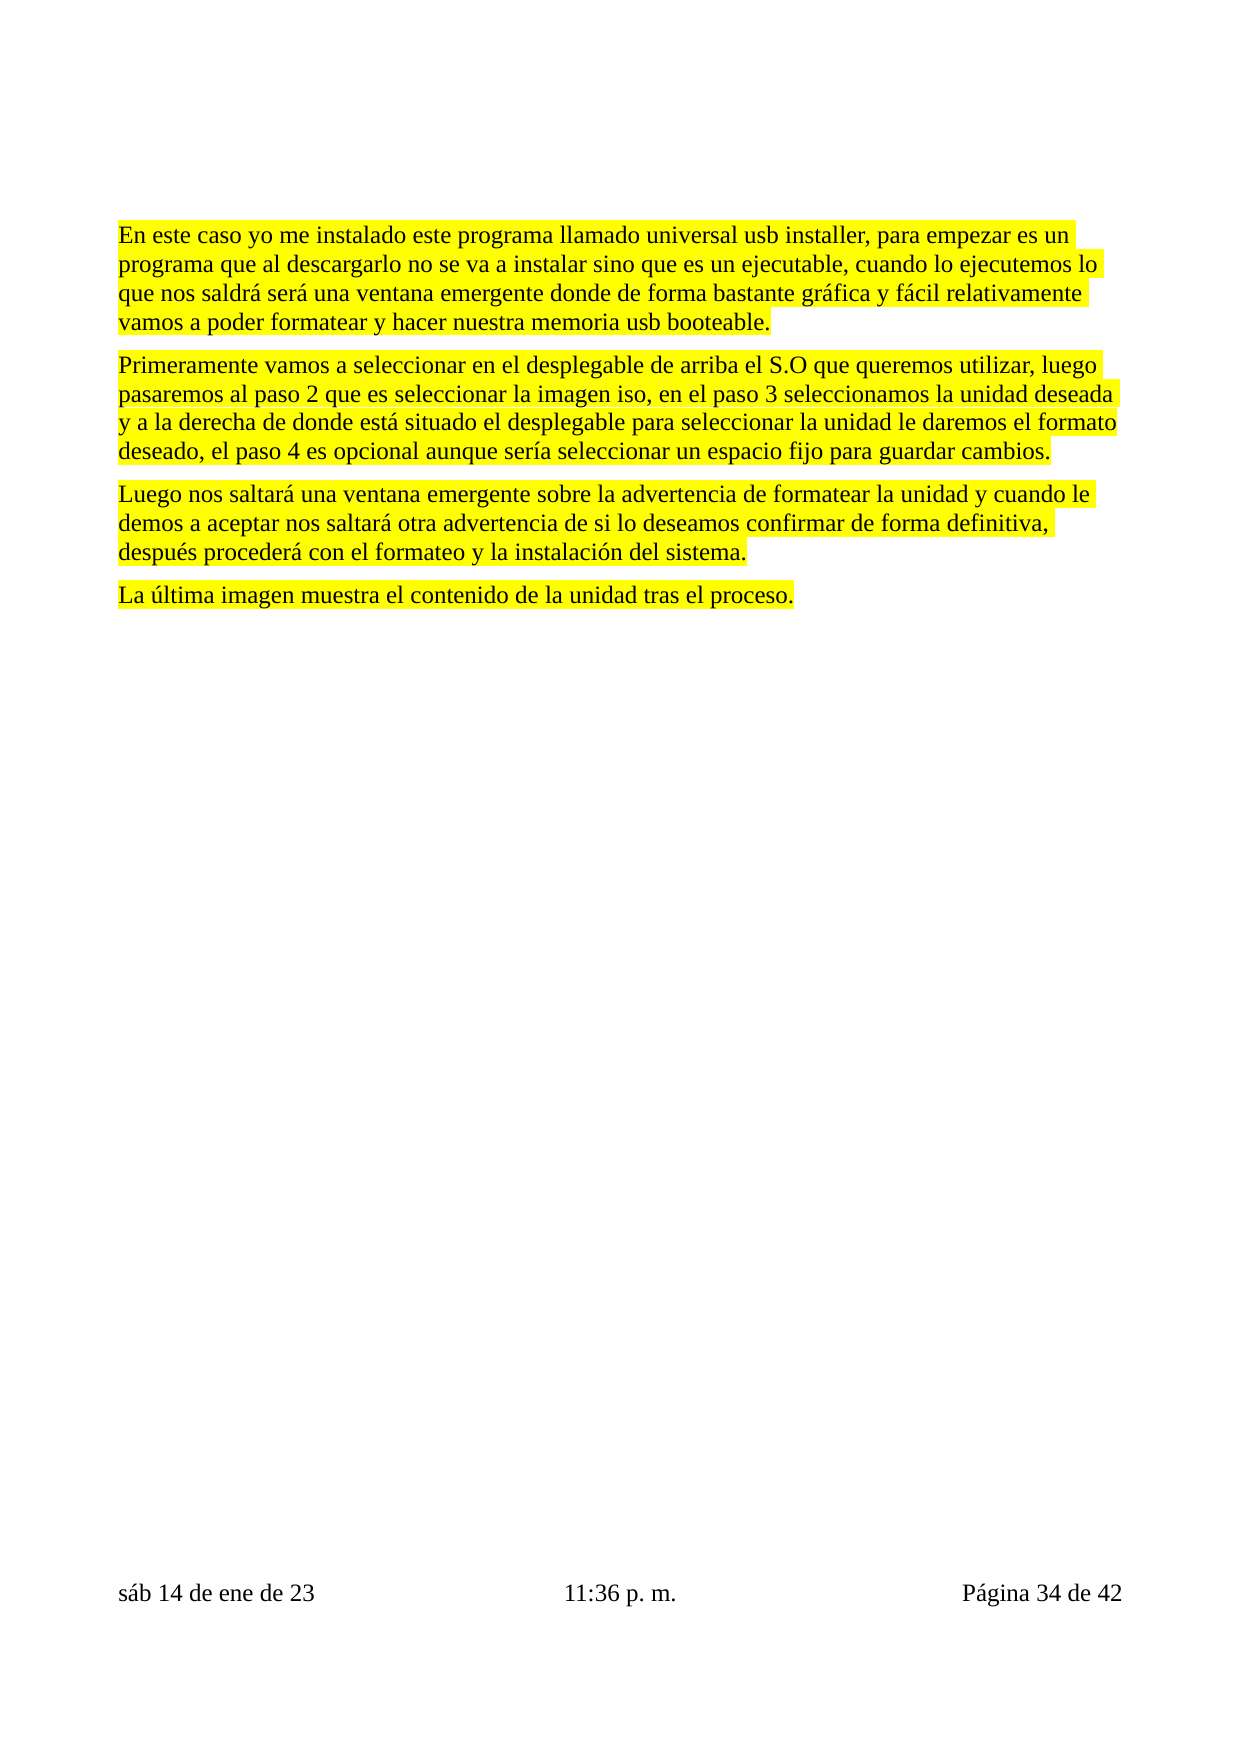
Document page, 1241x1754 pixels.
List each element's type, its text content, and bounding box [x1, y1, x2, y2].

text La última imagen muestra el contenido de la unidad tras el proceso. [118, 580, 1122, 609]
text Luego nos saltará una ventana emergente sobre la advertencia de formatear la unidad y cuando le demos a aceptar nos saltará otra advertencia de si lo deseamos confirmar de forma definitiva, después procederá con el formateo y la instalación del sistema. [118, 479, 1122, 566]
text Primeramente vamos a seleccionar en el desplegable de arriba el S.O que queremos utilizar, luego pasaremos al paso 2 que es seleccionar la imagen iso, en el paso 3 seleccionamos la unidad deseada y a la derecha de donde está situado el desplegable para seleccionar la unidad le daremos el formato deseado, el paso 4 es opcional aunque sería seleccionar un espacio fijo para guardar cambios. [118, 350, 1122, 465]
text En este caso yo me instalado este programa llamado universal usb installer, para empezar es un programa que al descargarlo no se va a instalar sino que es un ejecutable, cuando lo ejecutemos lo que nos saldrá será una ventana emergente donde de forma bastante gráfica y fácil relativamente vamos a poder formatear y hacer nuestra memoria usb booteable. [118, 220, 1122, 335]
